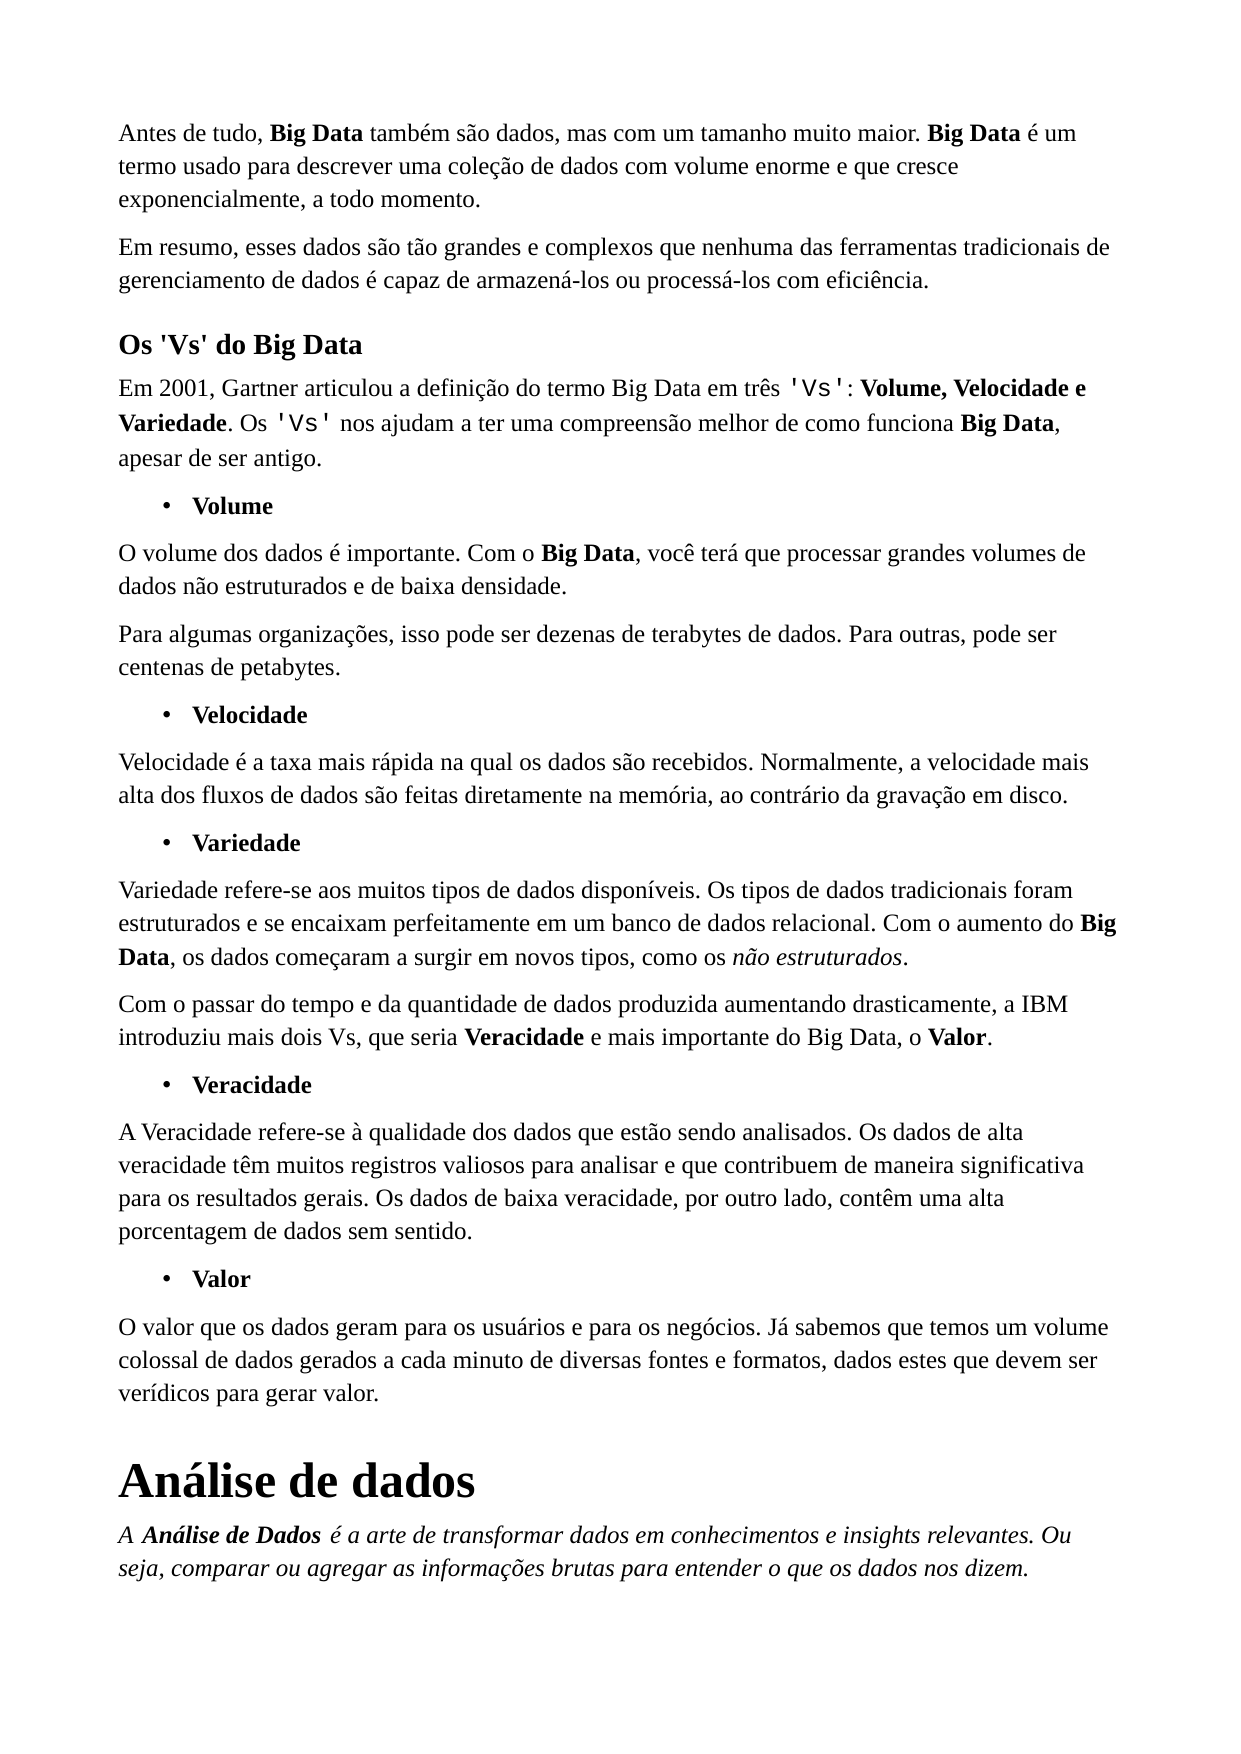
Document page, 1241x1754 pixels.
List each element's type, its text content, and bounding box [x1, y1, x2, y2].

text Em 2001, Gartner articulou a definição do termo Big Data em três 'Vs': Volume, Velocidade e Variedade. Os 'Vs' nos ajudam a ter uma compreensão melhor de como funciona Big Data, apesar de ser antigo. [118, 373, 1122, 472]
list Volume [162, 491, 1122, 519]
text Variedade refere-se aos muitos tipos de dados disponíveis. Os tipos de dados tradicionais foram estruturados e se encaixam perfeitamente em um banco de dados relacional. Com o aumento do Big Data, os dados começaram a surgir em novos tipos, como os não estruturados. [118, 876, 1122, 970]
text A Veracidade refere-se à qualidade dos dados que estão sendo analisados. Os dados de alta veracidade têm muitos registros valiosos para analisar e que contribuem de maneira significativa para os resultados gerais. Os dados de baixa veracidade, por outro lado, contêm uma alta porcentagem de dados sem sentido. [118, 1117, 1122, 1245]
subtitle Análise de dados [118, 1450, 1122, 1508]
list Velocidade [162, 700, 1122, 728]
text O volume dos dados é importante. Com o Big Data, você terá que processar grandes volumes de dados não estruturados e de baixa densidade. [118, 538, 1122, 600]
text Com o passar do tempo e da quantidade de dados produzida aumentando drasticamente, a IBM introduziu mais dois Vs, que seria Veracidade e mais importante do Big Data, o Valor. [118, 989, 1122, 1051]
text A Análise de Dados é a arte de transformar dados em conhecimentos e insights relevantes. Ou seja, comparar ou agregar as informações brutas para entender o que os dados nos dizem. [118, 1520, 1122, 1582]
text Antes de tudo, Big Data também são dados, mas com um tamanho muito maior. Big Data é um termo usado para descrever uma coleção de dados com volume enorme e que cresce exponencialmente, a todo momento. [118, 118, 1122, 213]
text O valor que os dados geram para os usuários e para os negócios. Já sabemos que temos um volume colossal de dados gerados a cada minuto de diversas fontes e formatos, dados estes que devem ser verídicos para gerar valor. [118, 1312, 1122, 1406]
list Veracidade [162, 1070, 1122, 1098]
list Valor [162, 1264, 1122, 1293]
text Para algumas organizações, isso pode ser dezenas de terabytes de dados. Para outras, pode ser centenas de petabytes. [118, 619, 1122, 681]
subtitle Os 'Vs' do Big Data [118, 327, 1122, 361]
text Em resumo, esses dados são tão grandes e complexos que nenhuma das ferramentas tradicionais de gerenciamento de dados é capaz de armazená-los ou processá-los com eficiência. [118, 232, 1122, 293]
text Velocidade é a taxa mais rápida na qual os dados são recebidos. Normalmente, a velocidade mais alta dos fluxos de dados são feitas diretamente na memória, ao contrário da gravação em disco. [118, 747, 1122, 809]
list Variedade [162, 828, 1122, 857]
